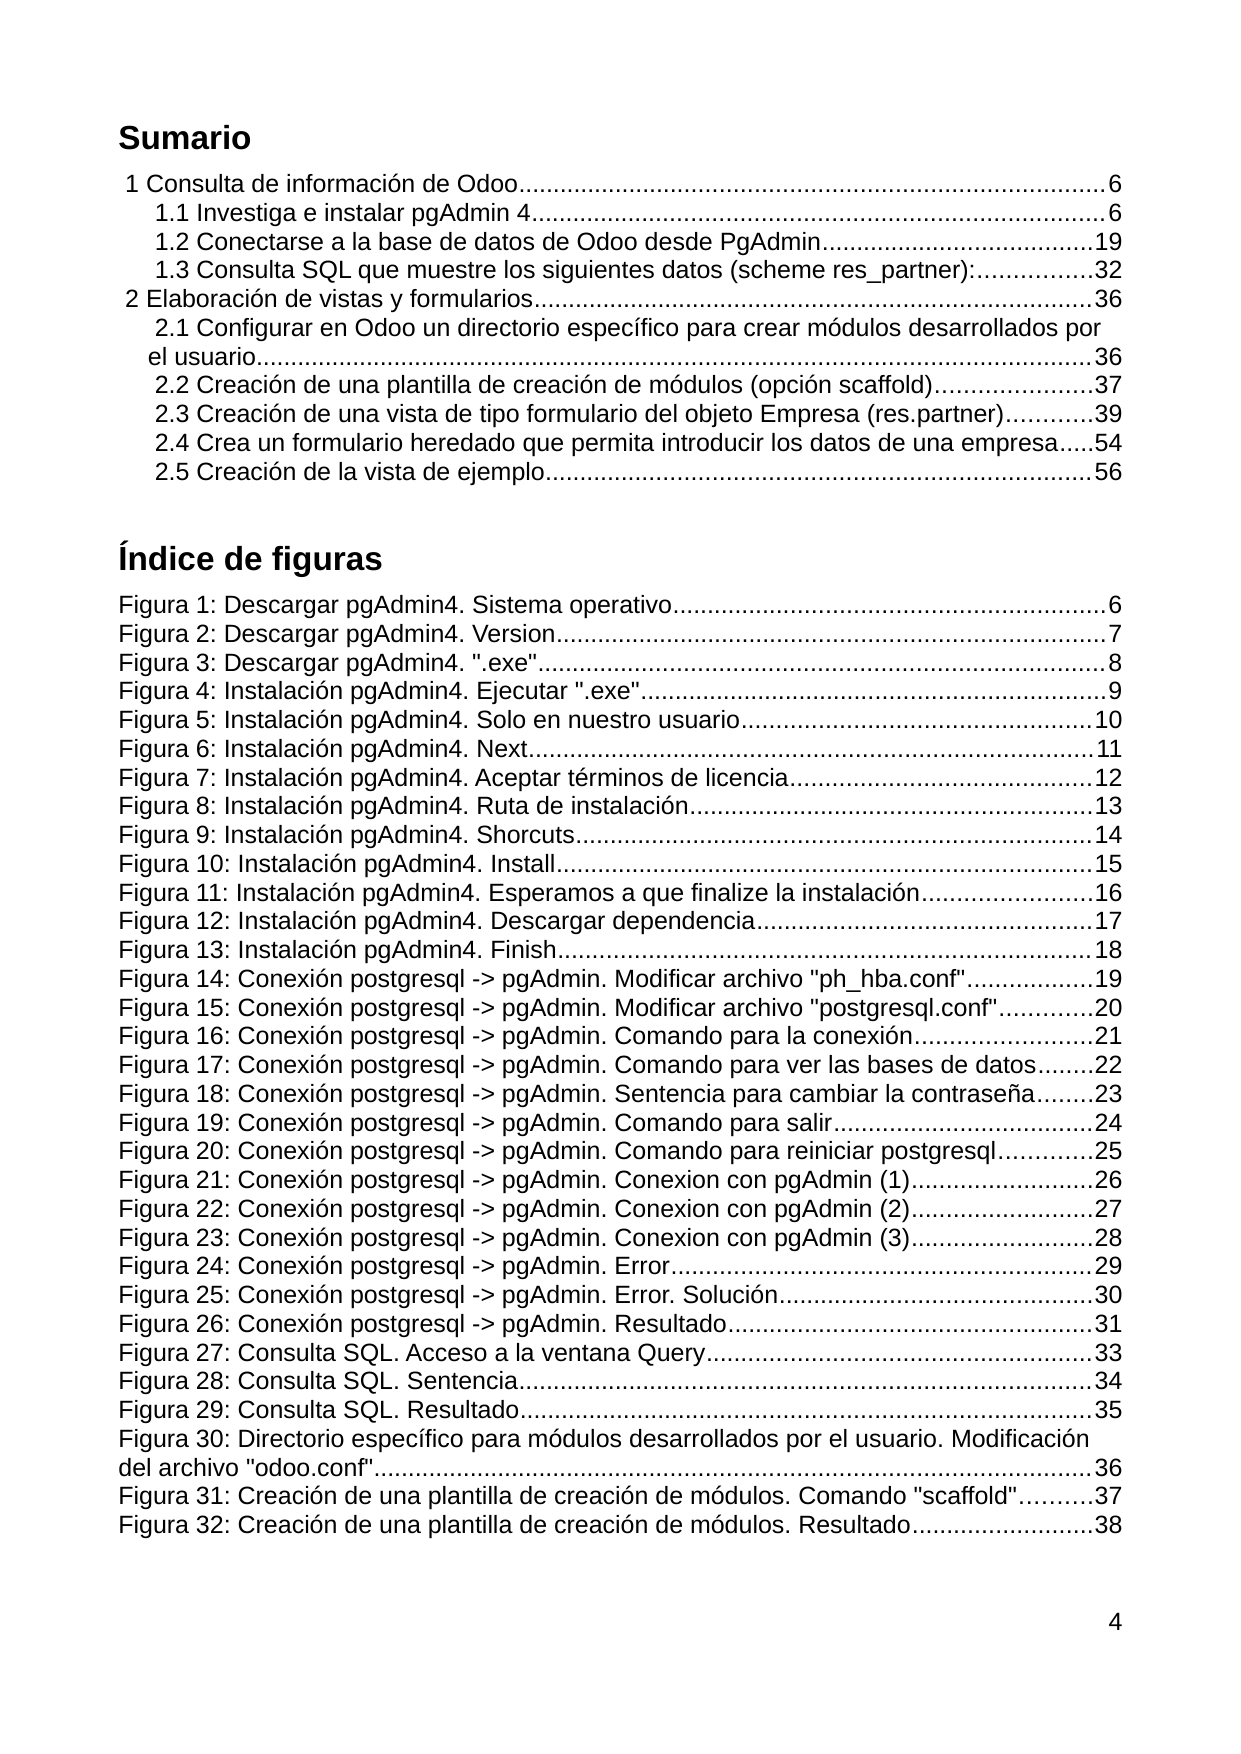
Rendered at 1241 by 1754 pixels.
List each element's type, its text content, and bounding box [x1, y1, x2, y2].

text 1.1 Investiga e instalar pgAdmin 4 6 [148, 198, 1122, 227]
text 2.1 Configurar en Odoo un directorio específico para crear módulos desarrollados por el usuario 36 [148, 313, 1122, 370]
text Figura 5: Instalación pgAdmin4. Solo en nuestro usuario 10 [118, 705, 1122, 734]
text Figura 27: Consulta SQL. Acceso a la ventana Query 33 [118, 1337, 1122, 1366]
text Figura 22: Conexión postgresql -> pgAdmin. Conexion con pgAdmin (2) 27 [118, 1194, 1122, 1222]
text Figura 23: Conexión postgresql -> pgAdmin. Conexion con pgAdmin (3) 28 [118, 1222, 1122, 1251]
text 2 Elaboración de vistas y formularios 36 [118, 284, 1122, 313]
text 1.2 Conectarse a la base de datos de Odoo desde PgAdmin 19 [148, 227, 1122, 255]
text 1 Consulta de información de Odoo 6 [118, 169, 1122, 198]
text Figura 32: Creación de una plantilla de creación de módulos. Resultado 38 [118, 1510, 1122, 1539]
text Figura 3: Descargar pgAdmin4. ".exe" 8 [118, 647, 1122, 676]
text Figura 19: Conexión postgresql -> pgAdmin. Comando para salir 24 [118, 1107, 1122, 1136]
text Figura 11: Instalación pgAdmin4. Esperamos a que finalize la instalación 16 [118, 877, 1122, 906]
text Figura 4: Instalación pgAdmin4. Ejecutar ".exe" 9 [118, 676, 1122, 705]
text 1.3 Consulta SQL que muestre los siguientes datos (scheme res_partner): 32 [148, 255, 1122, 284]
subtitle Sumario [118, 118, 1122, 157]
text Figura 18: Conexión postgresql -> pgAdmin. Sentencia para cambiar la contraseña 23 [118, 1079, 1122, 1107]
text Figura 2: Descargar pgAdmin4. Version 7 [118, 619, 1122, 647]
text Figura 1: Descargar pgAdmin4. Sistema operativo 6 [118, 590, 1122, 619]
text Figura 21: Conexión postgresql -> pgAdmin. Conexion con pgAdmin (1) 26 [118, 1165, 1122, 1194]
text Figura 7: Instalación pgAdmin4. Aceptar términos de licencia 12 [118, 762, 1122, 791]
text Figura 26: Conexión postgresql -> pgAdmin. Resultado 31 [118, 1309, 1122, 1337]
text 2.5 Creación de la vista de ejemplo 56 [148, 457, 1122, 485]
text 2.4 Crea un formulario heredado que permita introducir los datos de una empresa 54 [148, 428, 1122, 457]
text Figura 24: Conexión postgresql -> pgAdmin. Error 29 [118, 1251, 1122, 1280]
text 2.2 Creación de una plantilla de creación de módulos (opción scaffold) 37 [148, 370, 1122, 399]
text Figura 12: Instalación pgAdmin4. Descargar dependencia 17 [118, 906, 1122, 935]
text Figura 29: Consulta SQL. Resultado 35 [118, 1395, 1122, 1424]
text Figura 9: Instalación pgAdmin4. Shorcuts 14 [118, 820, 1122, 849]
text Figura 20: Conexión postgresql -> pgAdmin. Comando para reiniciar postgresql 25 [118, 1136, 1122, 1165]
text Figura 17: Conexión postgresql -> pgAdmin. Comando para ver las bases de datos 22 [118, 1050, 1122, 1079]
text Figura 25: Conexión postgresql -> pgAdmin. Error. Solución 30 [118, 1280, 1122, 1309]
subtitle Índice de figuras [118, 539, 1122, 577]
text Figura 14: Conexión postgresql -> pgAdmin. Modificar archivo "ph_hba.conf" 19 [118, 964, 1122, 992]
text Figura 10: Instalación pgAdmin4. Install 15 [118, 849, 1122, 877]
text Figura 8: Instalación pgAdmin4. Ruta de instalación 13 [118, 791, 1122, 820]
text Figura 6: Instalación pgAdmin4. Next 11 [118, 734, 1122, 762]
text Figura 31: Creación de una plantilla de creación de módulos. Comando "scaffold" 37 [118, 1481, 1122, 1510]
text Figura 16: Conexión postgresql -> pgAdmin. Comando para la conexión 21 [118, 1021, 1122, 1050]
text 2.3 Creación de una vista de tipo formulario del objeto Empresa (res.partner) 39 [148, 399, 1122, 428]
text Figura 30: Directorio específico para módulos desarrollados por el usuario. Modificación del archivo "odoo.conf" 36 [118, 1424, 1122, 1481]
text Figura 13: Instalación pgAdmin4. Finish 18 [118, 935, 1122, 964]
text Figura 28: Consulta SQL. Sentencia 34 [118, 1366, 1122, 1395]
text Figura 15: Conexión postgresql -> pgAdmin. Modificar archivo "postgresql.conf" 20 [118, 992, 1122, 1021]
